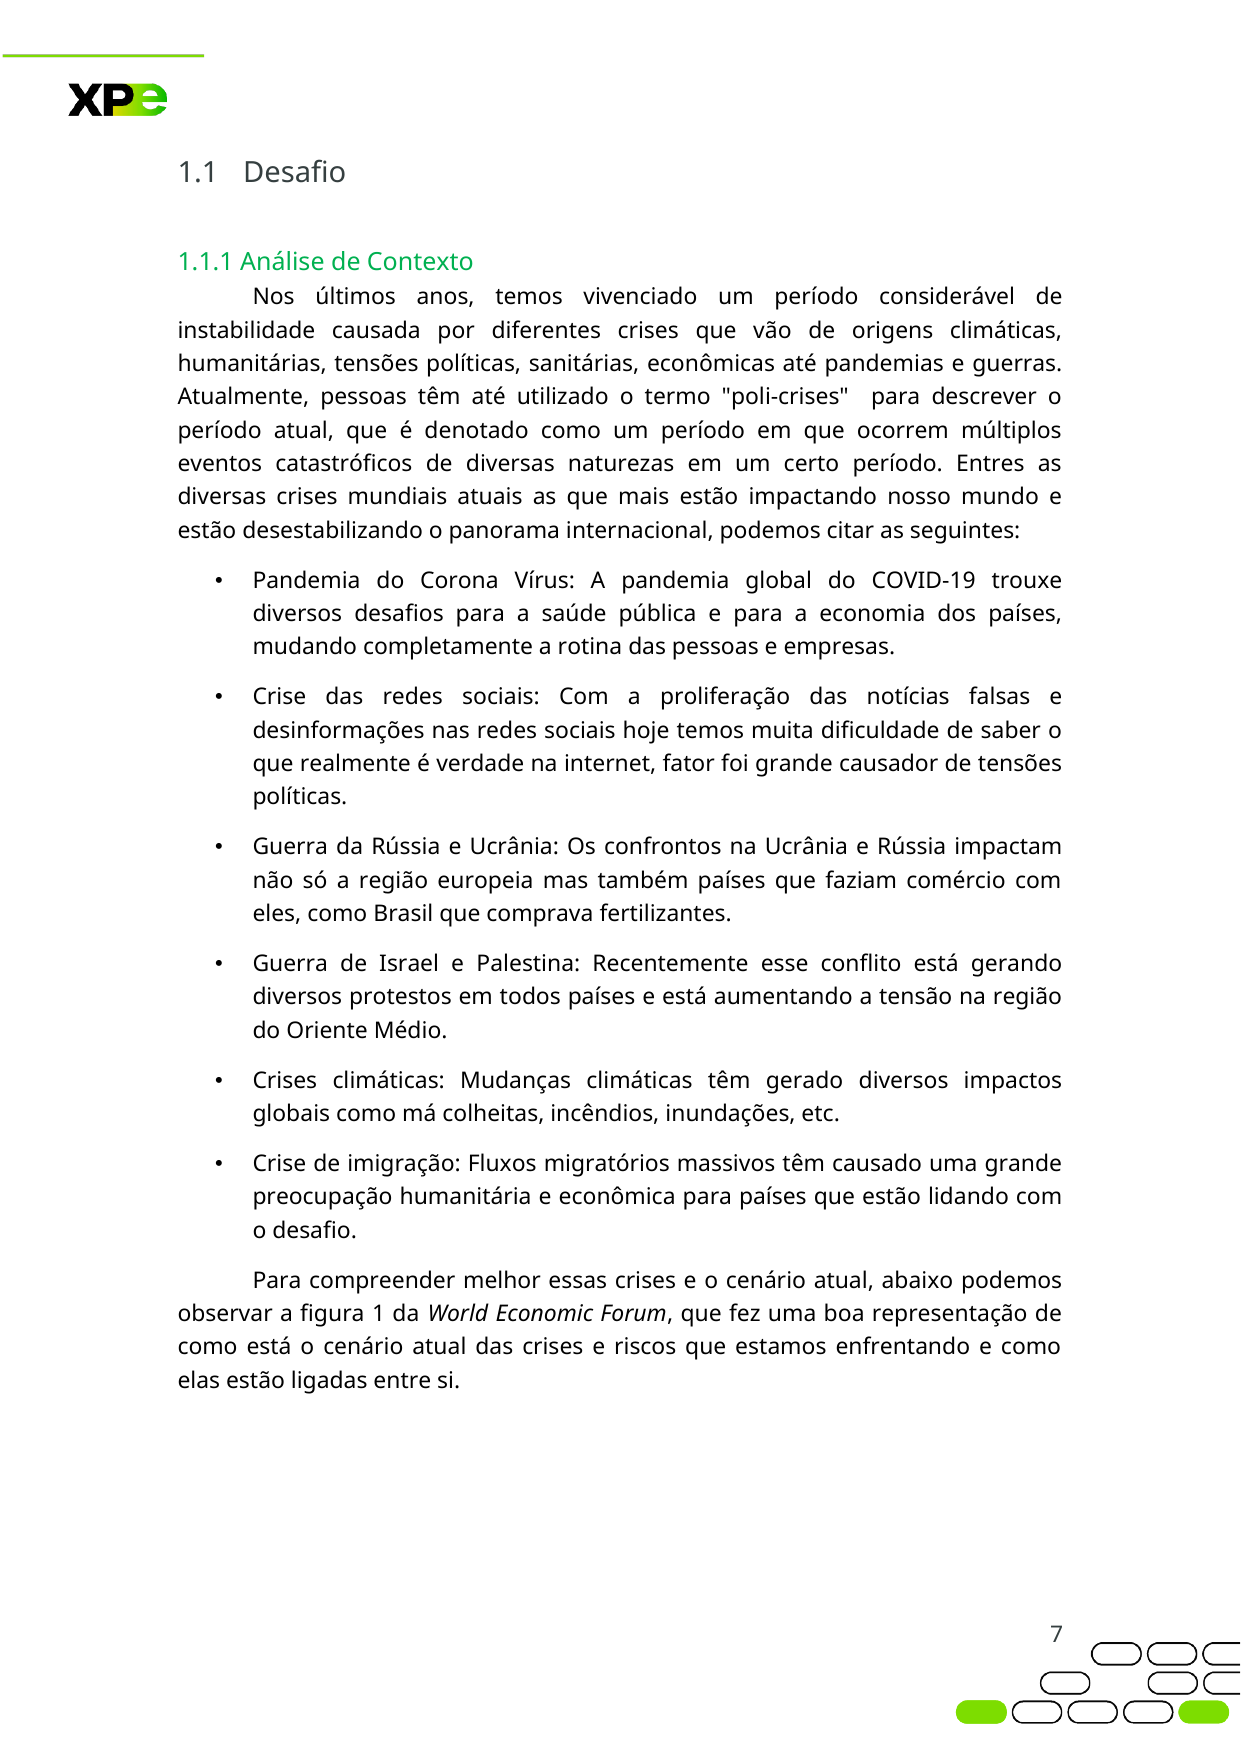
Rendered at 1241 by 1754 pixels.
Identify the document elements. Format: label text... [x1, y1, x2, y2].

picture [955, 1642, 1241, 1724]
text Para compreender melhor essas crises e o cenário atual, abaixo podemos observar a figura 1 da World Economic Forum, que fez uma boa representação de como está o cenário atual das crises e riscos que estamos enfrentando e como elas estão ligadas entre si. [177, 1261, 1063, 1395]
list Guerra da Rússia e Ucrânia: Os confrontos na Ucrânia e Rússia impactam não só a região europeia mas também países que faziam comércio com eles, como Brasil que comprava fertilizantes. [215, 828, 1063, 928]
subtitle Desafio [177, 152, 1063, 191]
subtitle 1.1.1 Análise de Contexto [177, 244, 1063, 278]
list Crise das redes sociais: Com a proliferação das notícias falsas e desinformações nas redes sociais hoje temos muita dificuldade de saber o que realmente é verdade na internet, fator foi grande causador de tensões políticas. [215, 678, 1063, 811]
text Nos últimos anos, temos vivenciado um período considerável de instabilidade causada por diferentes crises que vão de origens climáticas, humanitárias, tensões políticas, sanitárias, econômicas até pandemias e guerras. Atualmente, pessoas têm até utilizado o termo "poli-crises" para descrever o período atual, que é denotado como um período em que ocorrem múltiplos eventos catastróficos de diversas naturezas em um certo período. Entres as diversas crises mundiais atuais as que mais estão impactando nosso mundo e estão desestabilizando o panorama internacional, podemos citar as seguintes: [177, 278, 1063, 545]
list Guerra de Israel e Palestina: Recentemente esse conflito está gerando diversos protestos em todos países e está aumentando a tensão na região do Oriente Médio. [215, 945, 1063, 1045]
list Pandemia do Corona Vírus: A pandemia global do COVID-19 trouxe diversos desafios para a saúde pública e para a economia dos países, mudando completamente a rotina das pessoas e empresas. [215, 561, 1063, 661]
picture [2, 51, 205, 148]
list Crise de imigração: Fluxos migratórios massivos têm causado uma grande preocupação humanitária e econômica para países que estão lidando com o desafio. [215, 1145, 1063, 1245]
list Crises climáticas: Mudanças climáticas têm gerado diversos impactos globais como má colheitas, incêndios, inundações, etc. [215, 1061, 1063, 1128]
